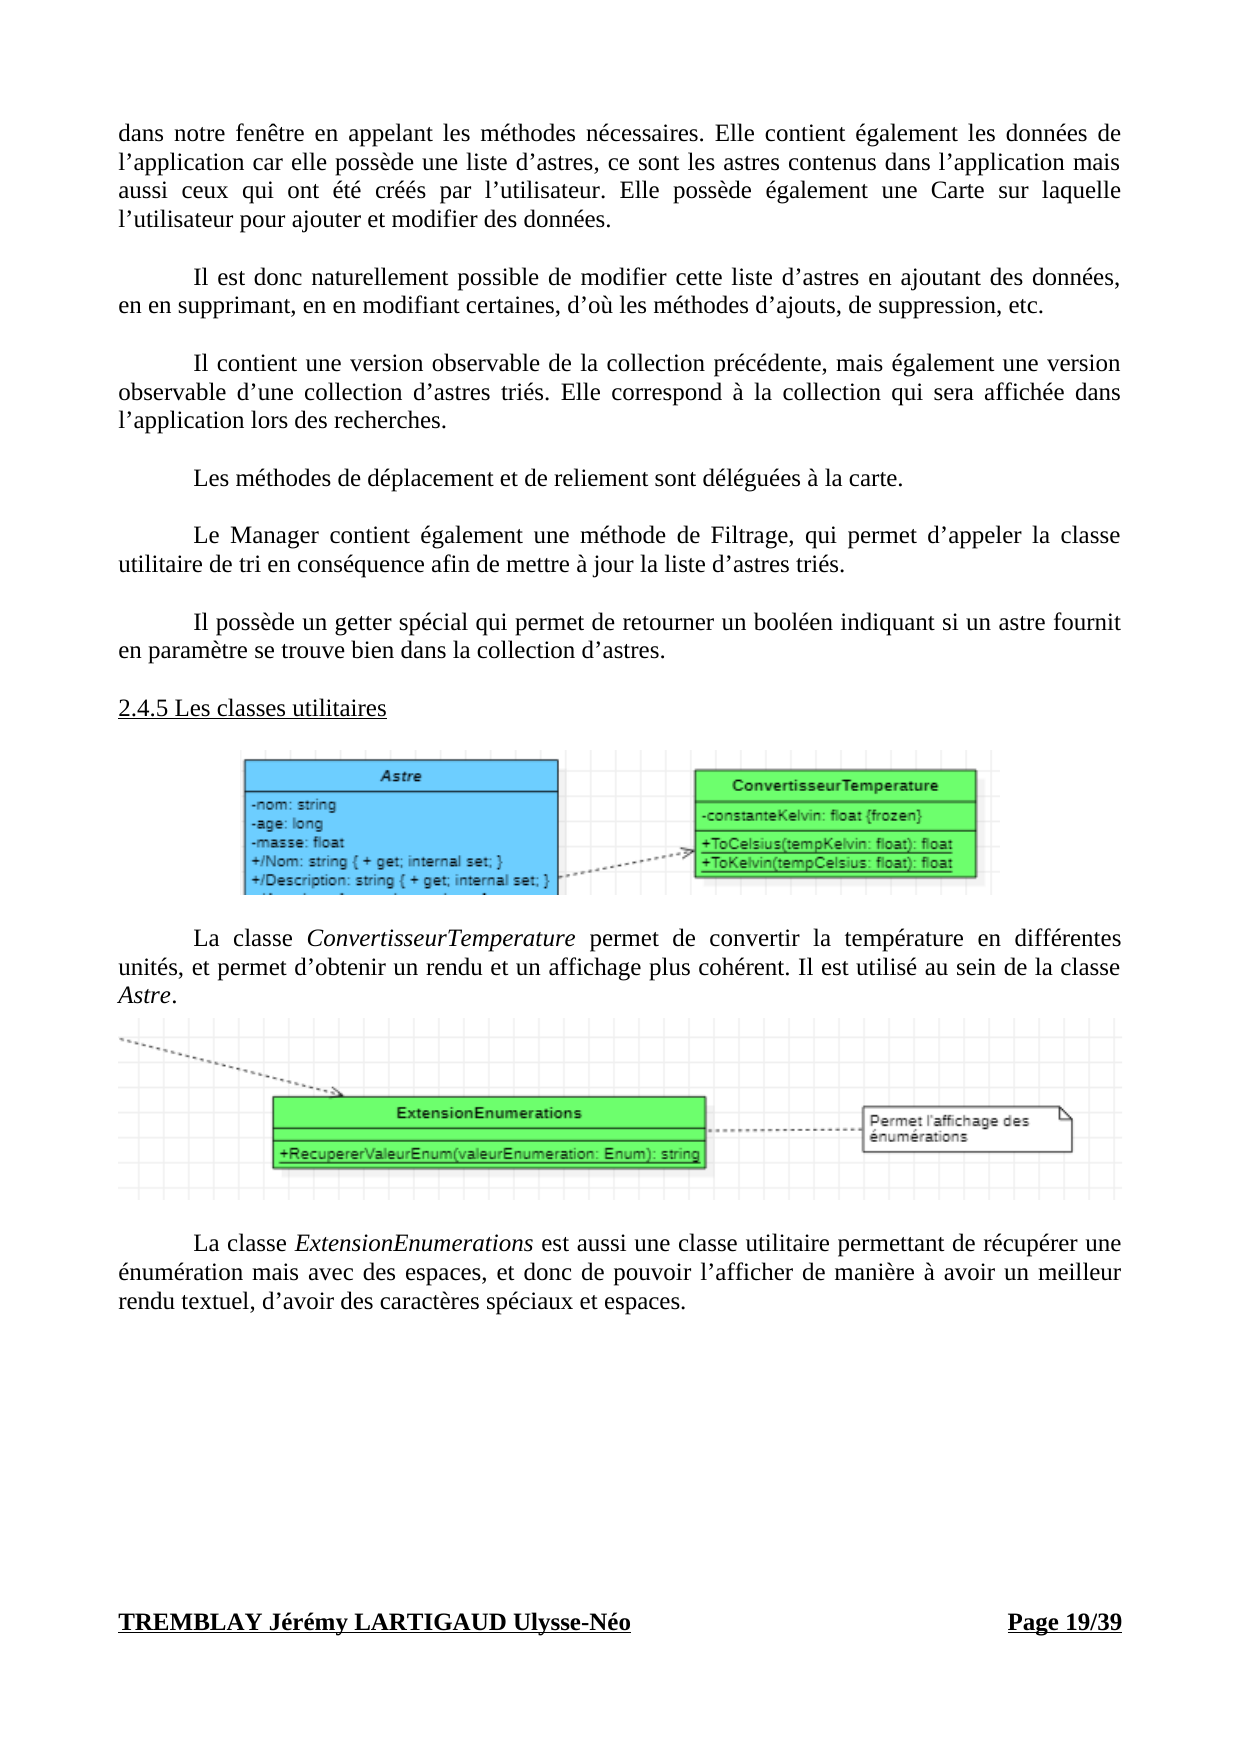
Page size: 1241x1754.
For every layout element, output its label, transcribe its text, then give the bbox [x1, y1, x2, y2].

picture [118, 1018, 1123, 1200]
text 2.4.5 Les classes utilitaires [118, 693, 1122, 722]
text Il possède un getter spécial qui permet de retourner un booléen indiquant si un astre fournit en paramètre se trouve bien dans la collection d’astres. [118, 607, 1122, 664]
text Il contient une version observable de la collection précédente, mais également une version observable d’une collection d’astres triés. Elle correspond à la collection qui sera affichée dans l’application lors des recherches. [118, 348, 1122, 434]
text La classe ExtensionEnumerations est aussi une classe utilitaire permettant de récupérer une énumération mais avec des espaces, et donc de pouvoir l’afficher de manière à avoir un meilleur rendu textuel, d’avoir des caractères spéciaux et espaces. [118, 1228, 1122, 1314]
text dans notre fenêtre en appelant les méthodes nécessaires. Elle contient également les données de l’application car elle possède une liste d’astres, ce sont les astres contenus dans l’application mais aussi ceux qui ont été créés par l’utilisateur. Elle possède également une Carte sur laquelle l’utilisateur pour ajouter et modifier des données. [118, 118, 1122, 233]
picture [240, 750, 1000, 895]
text Il est donc naturellement possible de modifier cette liste d’astres en ajoutant des données, en en supprimant, en en modifiant certaines, d’où les méthodes d’ajouts, de suppression, etc. [118, 262, 1122, 319]
text Les méthodes de déplacement et de reliement sont déléguées à la carte. [118, 463, 1122, 492]
text Le Manager contient également une méthode de Filtrage, qui permet d’appeler la classe utilitaire de tri en conséquence afin de mettre à jour la liste d’astres triés. [118, 521, 1122, 578]
text La classe ConvertisseurTemperature permet de convertir la température en différentes unités, et permet d’obtenir un rendu et un affichage plus cohérent. Il est utilisé au sein de la classe Astre. [118, 923, 1122, 1009]
